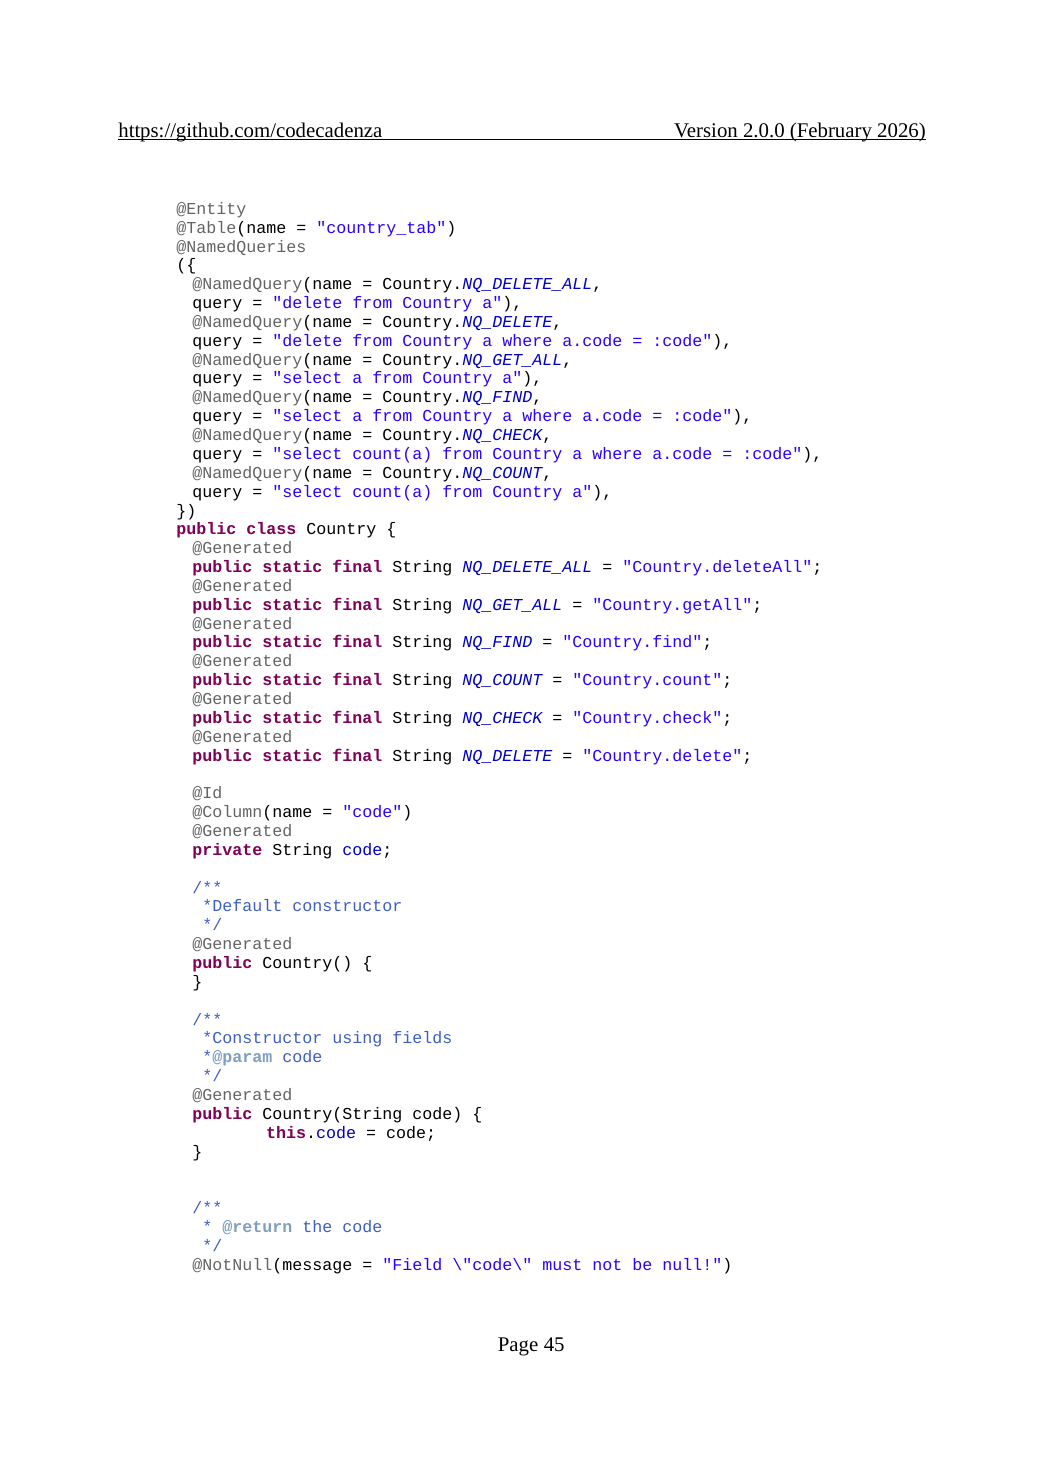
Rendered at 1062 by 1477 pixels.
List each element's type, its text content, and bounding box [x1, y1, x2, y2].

text query = "select a from Country a where a.code = :code"), [176, 408, 944, 427]
text @Entity [176, 200, 944, 219]
text public static final String NQ_CHECK = "Country.check"; [176, 709, 944, 728]
text /** [176, 879, 944, 898]
text query = "select count(a) from Country a where a.code = :code"), [176, 446, 944, 464]
text public static final String NQ_FIND = "Country.find"; [176, 634, 944, 653]
text @NamedQuery(name = Country.NQ_FIND, [176, 389, 944, 408]
text @NamedQuery(name = Country.NQ_CHECK, [176, 427, 944, 446]
text ({ [176, 257, 944, 276]
text @Generated [176, 728, 944, 747]
text this.code = code; [176, 1124, 944, 1143]
text /** [176, 1011, 944, 1030]
text @NamedQuery(name = Country.NQ_COUNT, [176, 464, 944, 483]
text public static final String NQ_GET_ALL = "Country.getAll"; [176, 596, 944, 615]
text */ [176, 1237, 944, 1256]
text query = "select count(a) from Country a"), [176, 483, 944, 502]
text @Column(name = "code") [176, 804, 944, 823]
text * @return the code [176, 1218, 944, 1237]
text @Id [176, 785, 944, 804]
text @NamedQuery(name = Country.NQ_DELETE_ALL, [176, 276, 944, 295]
text public static final String NQ_DELETE_ALL = "Country.deleteAll"; [176, 559, 944, 577]
text @NamedQuery(name = Country.NQ_GET_ALL, [176, 351, 944, 370]
text public Country() { [176, 954, 944, 973]
text public Country(String code) { [176, 1105, 944, 1124]
text */ [176, 1068, 944, 1087]
text private String code; [176, 841, 944, 860]
text query = "delete from Country a where a.code = :code"), [176, 332, 944, 351]
text public class Country { [176, 521, 944, 540]
text public static final String NQ_COUNT = "Country.count"; [176, 672, 944, 691]
text *@param code [176, 1049, 944, 1068]
text @NamedQueries [176, 238, 944, 257]
text } [176, 1143, 944, 1162]
text @Table(name = "country_tab") [176, 219, 944, 238]
text @Generated [176, 691, 944, 709]
text @Generated [176, 1087, 944, 1105]
text @NamedQuery(name = Country.NQ_DELETE, [176, 313, 944, 332]
text @Generated [176, 577, 944, 596]
text */ [176, 917, 944, 936]
text *Constructor using fields [176, 1030, 944, 1049]
text @Generated [176, 615, 944, 634]
text query = "delete from Country a"), [176, 295, 944, 313]
text @NotNull(message = "Field \"code\" must not be null!") [176, 1256, 944, 1275]
text } [176, 973, 944, 992]
text /** [176, 1200, 944, 1218]
text @Generated [176, 823, 944, 841]
text @Generated [176, 540, 944, 559]
text public static final String NQ_DELETE = "Country.delete"; [176, 747, 944, 766]
text query = "select a from Country a"), [176, 370, 944, 389]
text }) [176, 502, 944, 521]
text *Default constructor [176, 898, 944, 917]
text @Generated [176, 936, 944, 954]
text @Generated [176, 653, 944, 672]
